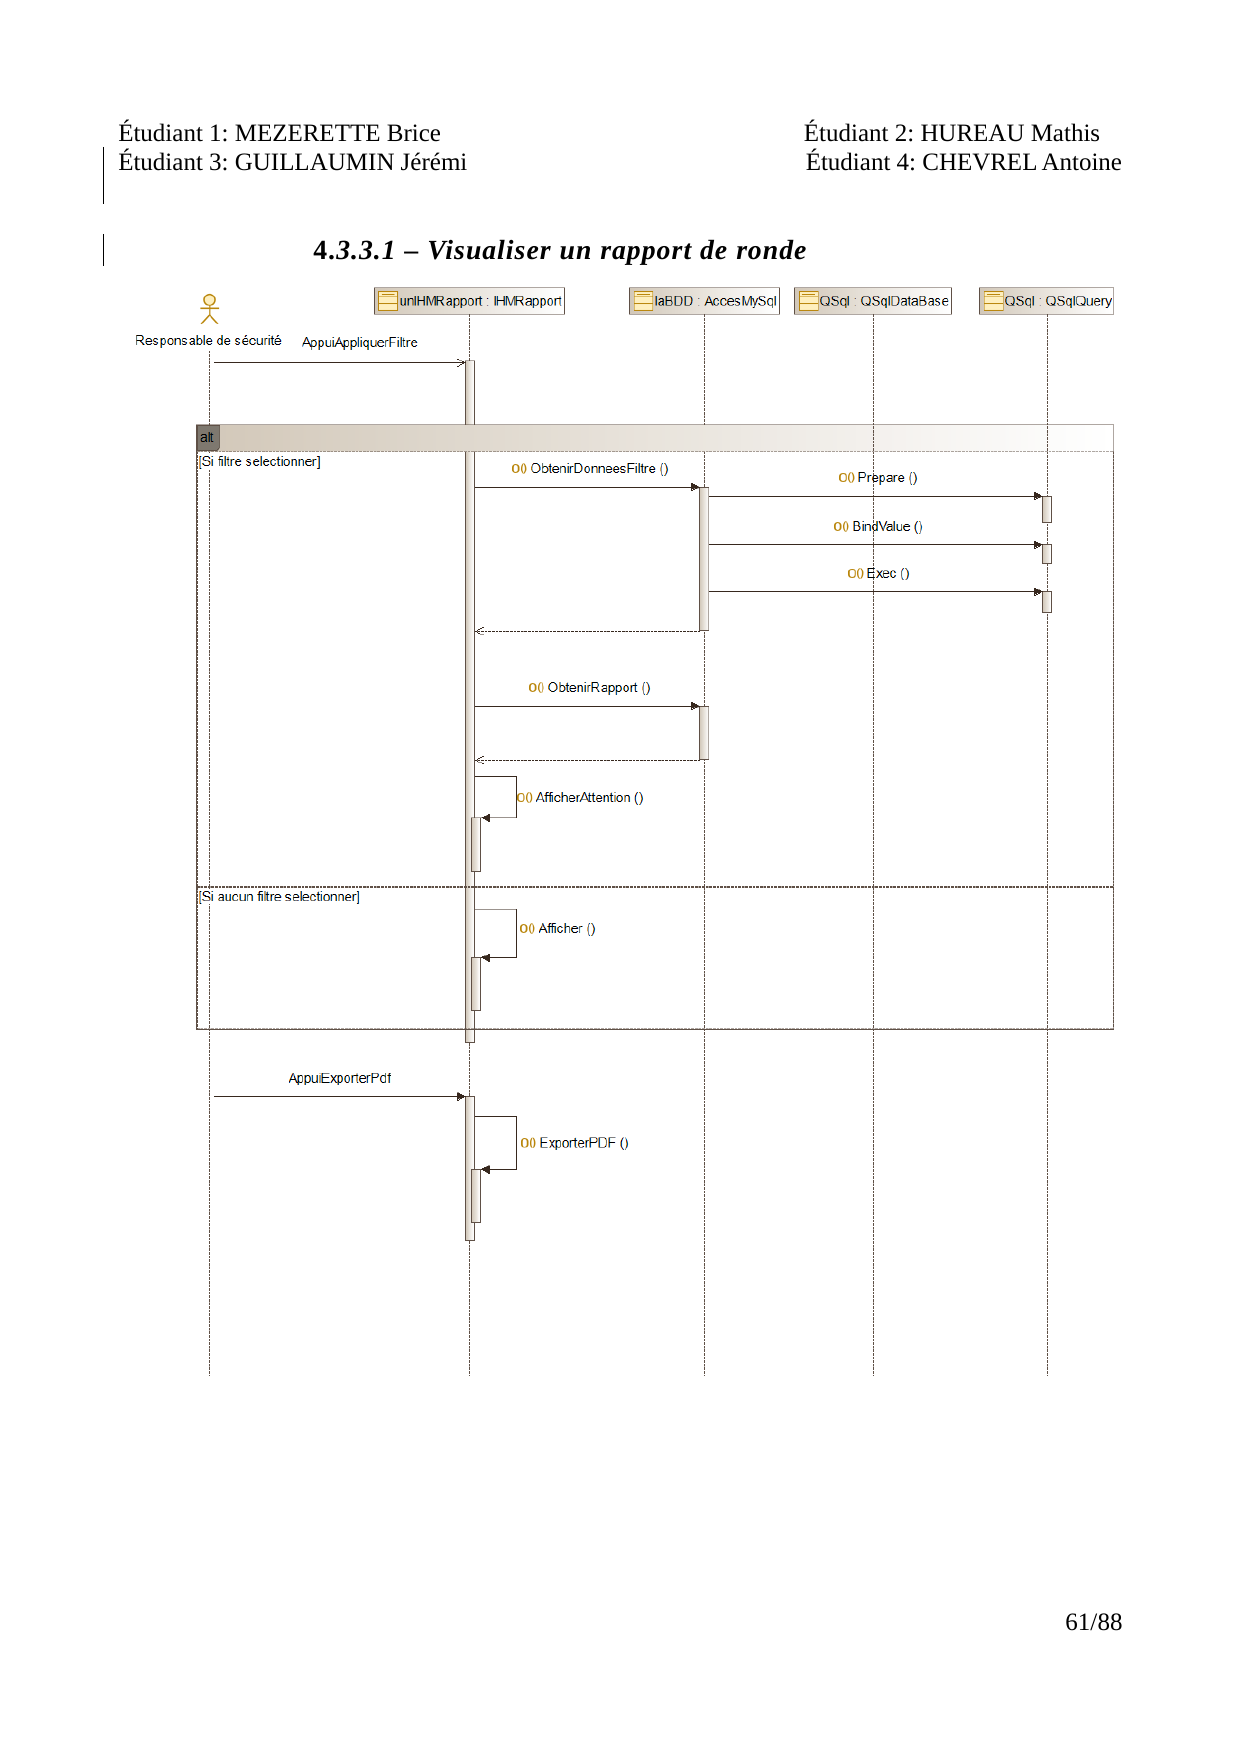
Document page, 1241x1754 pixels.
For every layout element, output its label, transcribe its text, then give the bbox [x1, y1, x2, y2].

subtitle 4.3.3.1 – Visualiser un rapport de ronde [118, 234, 1122, 266]
picture [118, 278, 1123, 1385]
